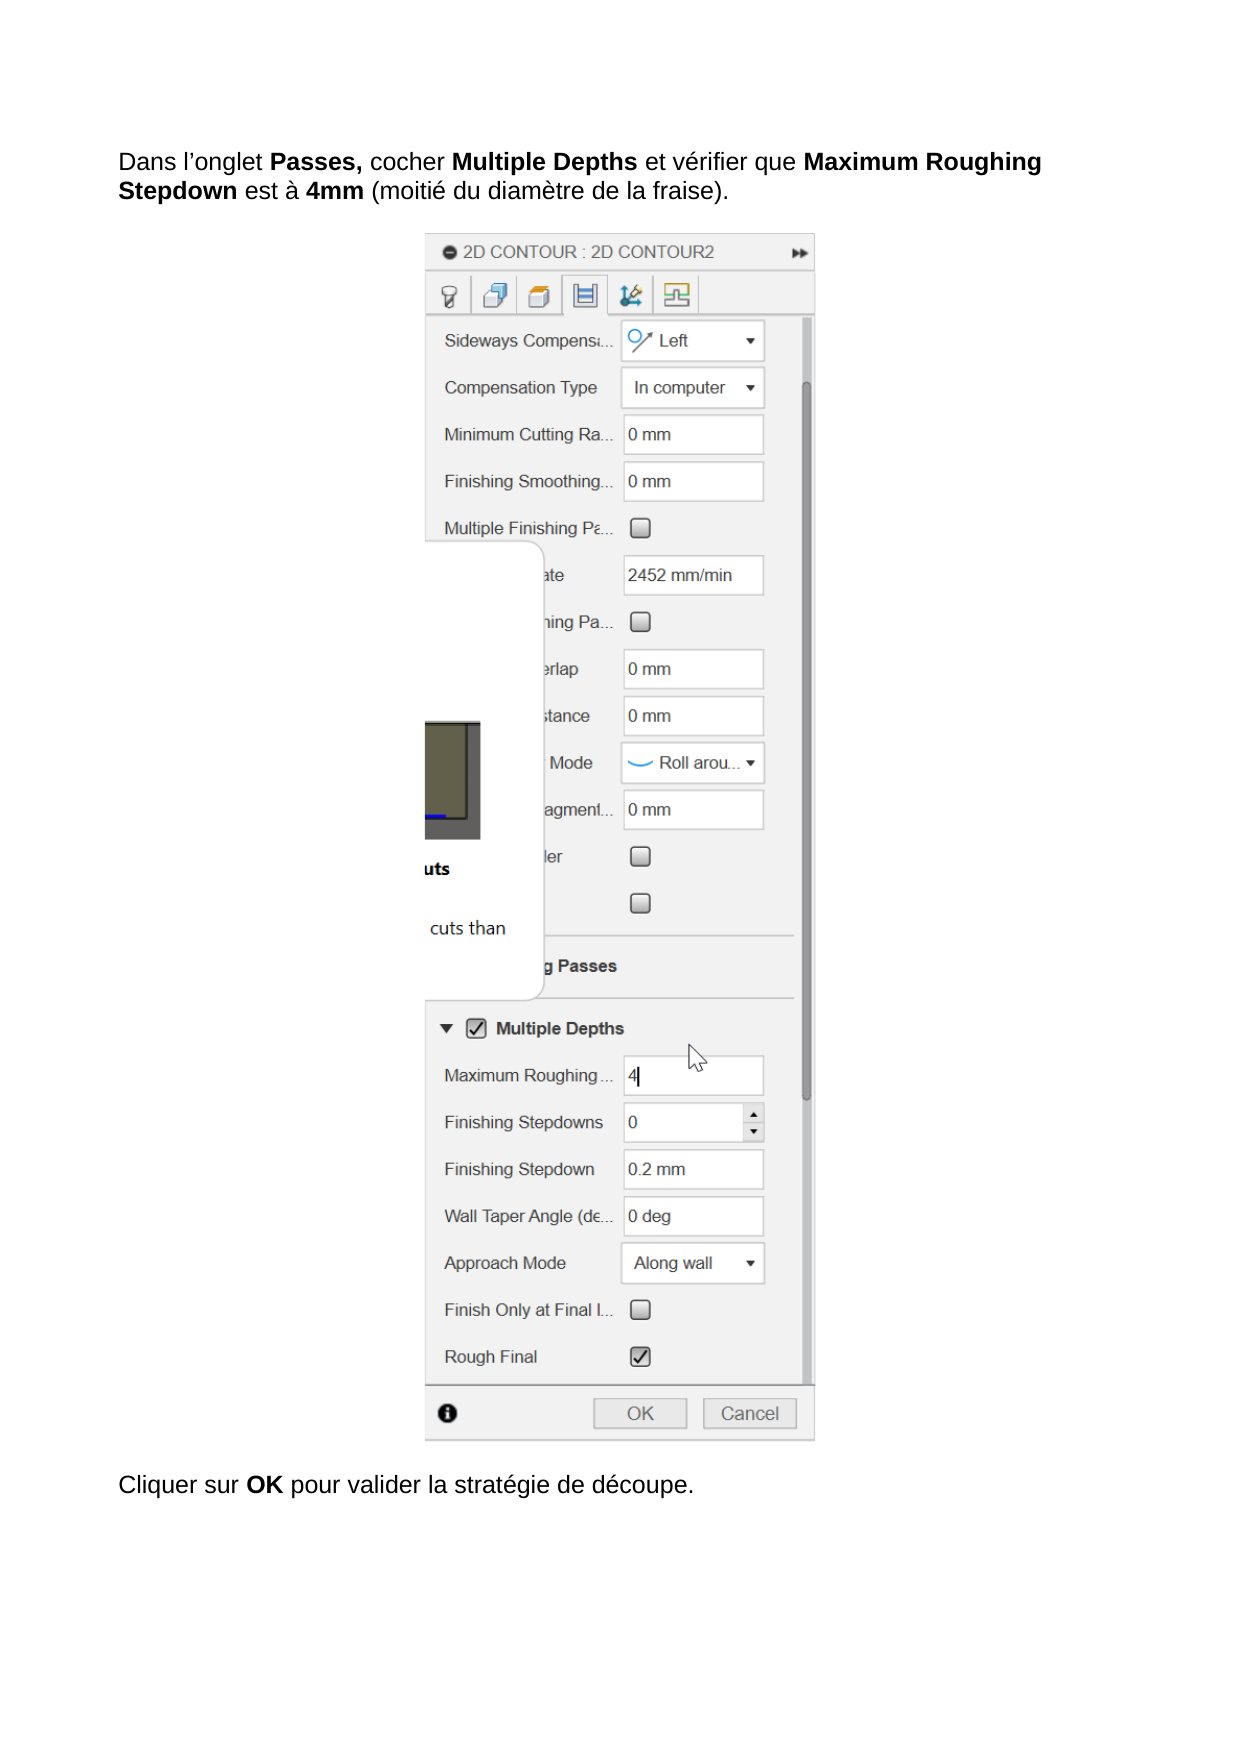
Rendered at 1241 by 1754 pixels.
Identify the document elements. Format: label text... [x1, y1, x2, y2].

text Cliquer sur OK pour valider la stratégie de découpe. [118, 233, 1122, 1499]
picture [424, 233, 816, 1442]
text Dans l’onglet Passes, cocher Multiple Depths et vérifier que Maximum Roughing Stepdown est à 4mm (moitié du diamètre de la fraise). [118, 118, 1122, 204]
